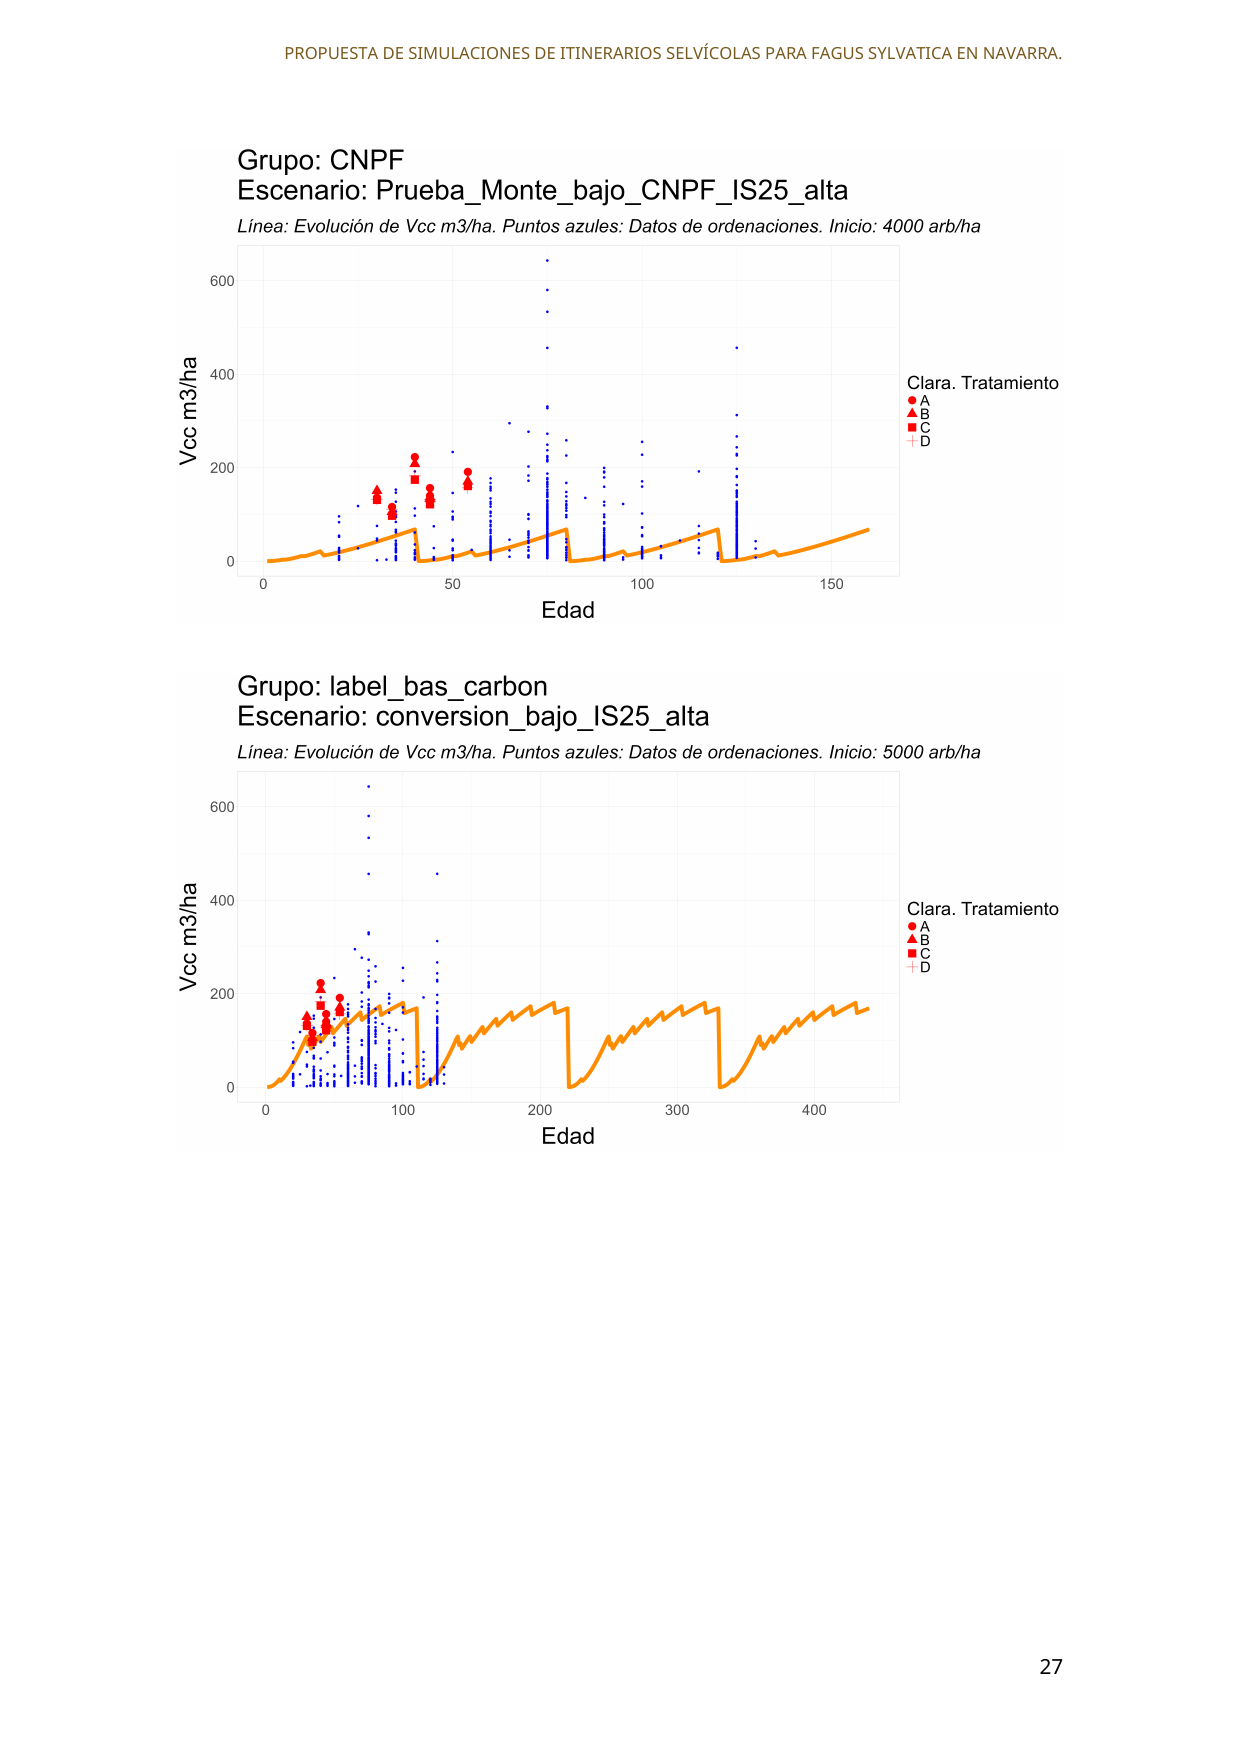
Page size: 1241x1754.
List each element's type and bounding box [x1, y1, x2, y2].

picture [177, 147, 1063, 625]
picture [177, 673, 1063, 1151]
